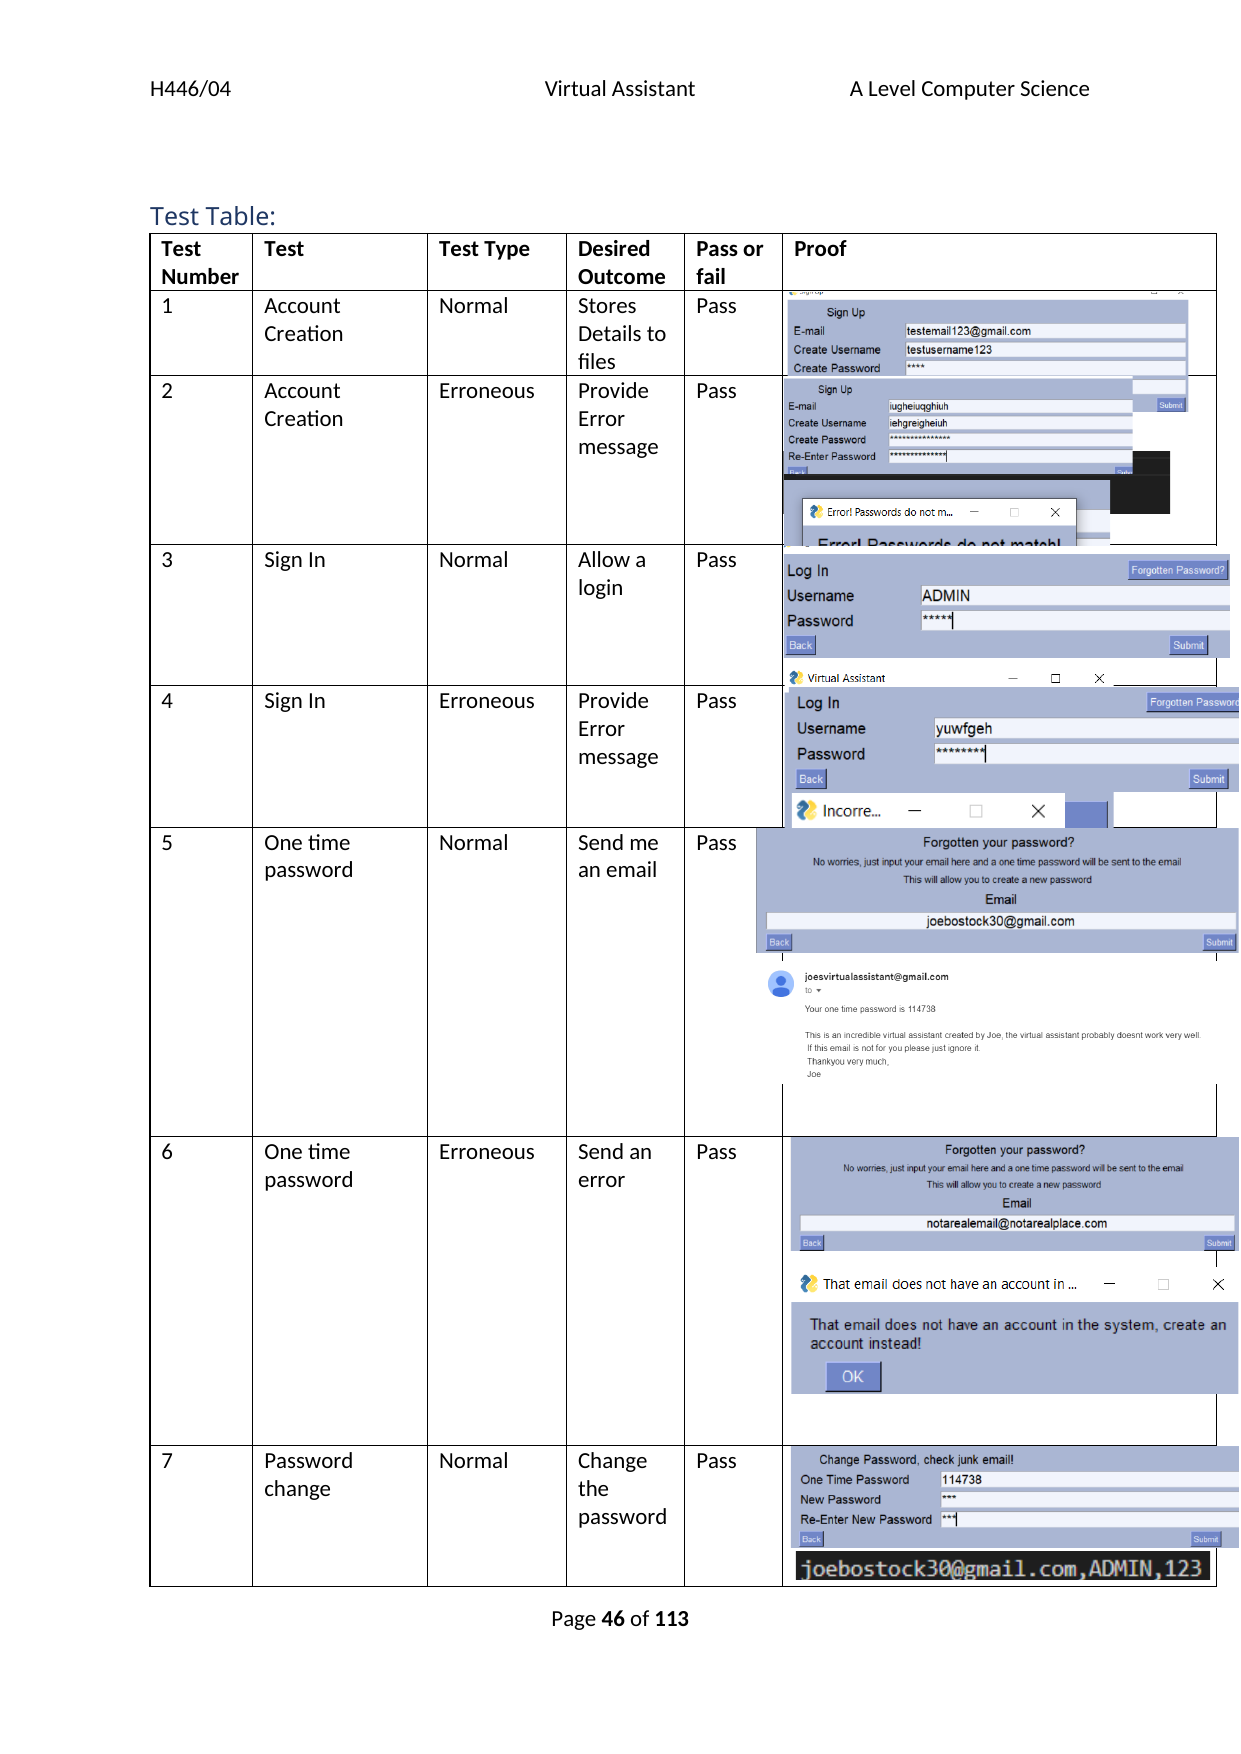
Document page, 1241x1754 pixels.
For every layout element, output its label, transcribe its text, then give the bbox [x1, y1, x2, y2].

table_cell [783, 1137, 1216, 1445]
table_cell Pass [685, 828, 782, 1136]
table_cell One time password [253, 1137, 427, 1445]
table_cell 6 [151, 1137, 252, 1445]
table_cell Provide Error message [567, 686, 684, 827]
table_cell Pass [685, 686, 782, 827]
table_cell 7 [151, 1446, 252, 1586]
table_cell Password change [253, 1446, 427, 1586]
table_cell Sign In [253, 686, 427, 827]
table_cell Send an error [567, 1137, 684, 1445]
table_cell [783, 1446, 1216, 1586]
table_cell Account Creation [253, 291, 427, 375]
table_cell 4 [151, 686, 252, 827]
table_header Test Type [428, 234, 566, 290]
table_cell 2 [151, 376, 252, 544]
table_cell Pass [685, 545, 782, 685]
table_cell [1114, 792, 1216, 827]
table_cell [1111, 376, 1216, 544]
table_cell Erroneous [428, 376, 566, 544]
table_cell Erroneous [428, 1137, 566, 1445]
table_cell Stores Details to files [567, 291, 684, 375]
table_cell Send me an email [567, 828, 684, 1136]
table_cell Sign In [253, 545, 427, 685]
table_cell Normal [428, 545, 566, 685]
table_cell Erroneous [428, 686, 566, 827]
table_header Pass or fail [685, 234, 782, 290]
table_header Proof [783, 234, 1216, 290]
table_cell Pass [685, 1137, 782, 1445]
table_header Test Number [151, 234, 252, 290]
table_cell 5 [151, 828, 252, 1136]
table_cell [783, 1084, 1216, 1136]
table_cell Pass [685, 376, 782, 544]
table_cell Pass [685, 1446, 782, 1586]
table_cell 1 [151, 291, 252, 375]
table_cell Normal [428, 1446, 566, 1586]
subtitle Test Table: [150, 199, 1090, 233]
table_cell Allow a login [567, 545, 684, 685]
table_cell Provide Error message [567, 376, 684, 544]
table_header Test [253, 234, 427, 290]
table_header Desired Outcome [567, 234, 684, 290]
table_cell One time password [253, 828, 427, 1136]
table_cell Pass [685, 291, 782, 375]
table_cell Change the password [567, 1446, 684, 1586]
table_cell [783, 953, 1216, 961]
table_cell [783, 291, 1216, 375]
table_cell 3 [151, 545, 252, 685]
table_cell [783, 658, 1216, 685]
table_cell Normal [428, 291, 566, 375]
table_cell Normal [428, 828, 566, 1136]
table_cell Account Creation [253, 376, 427, 544]
